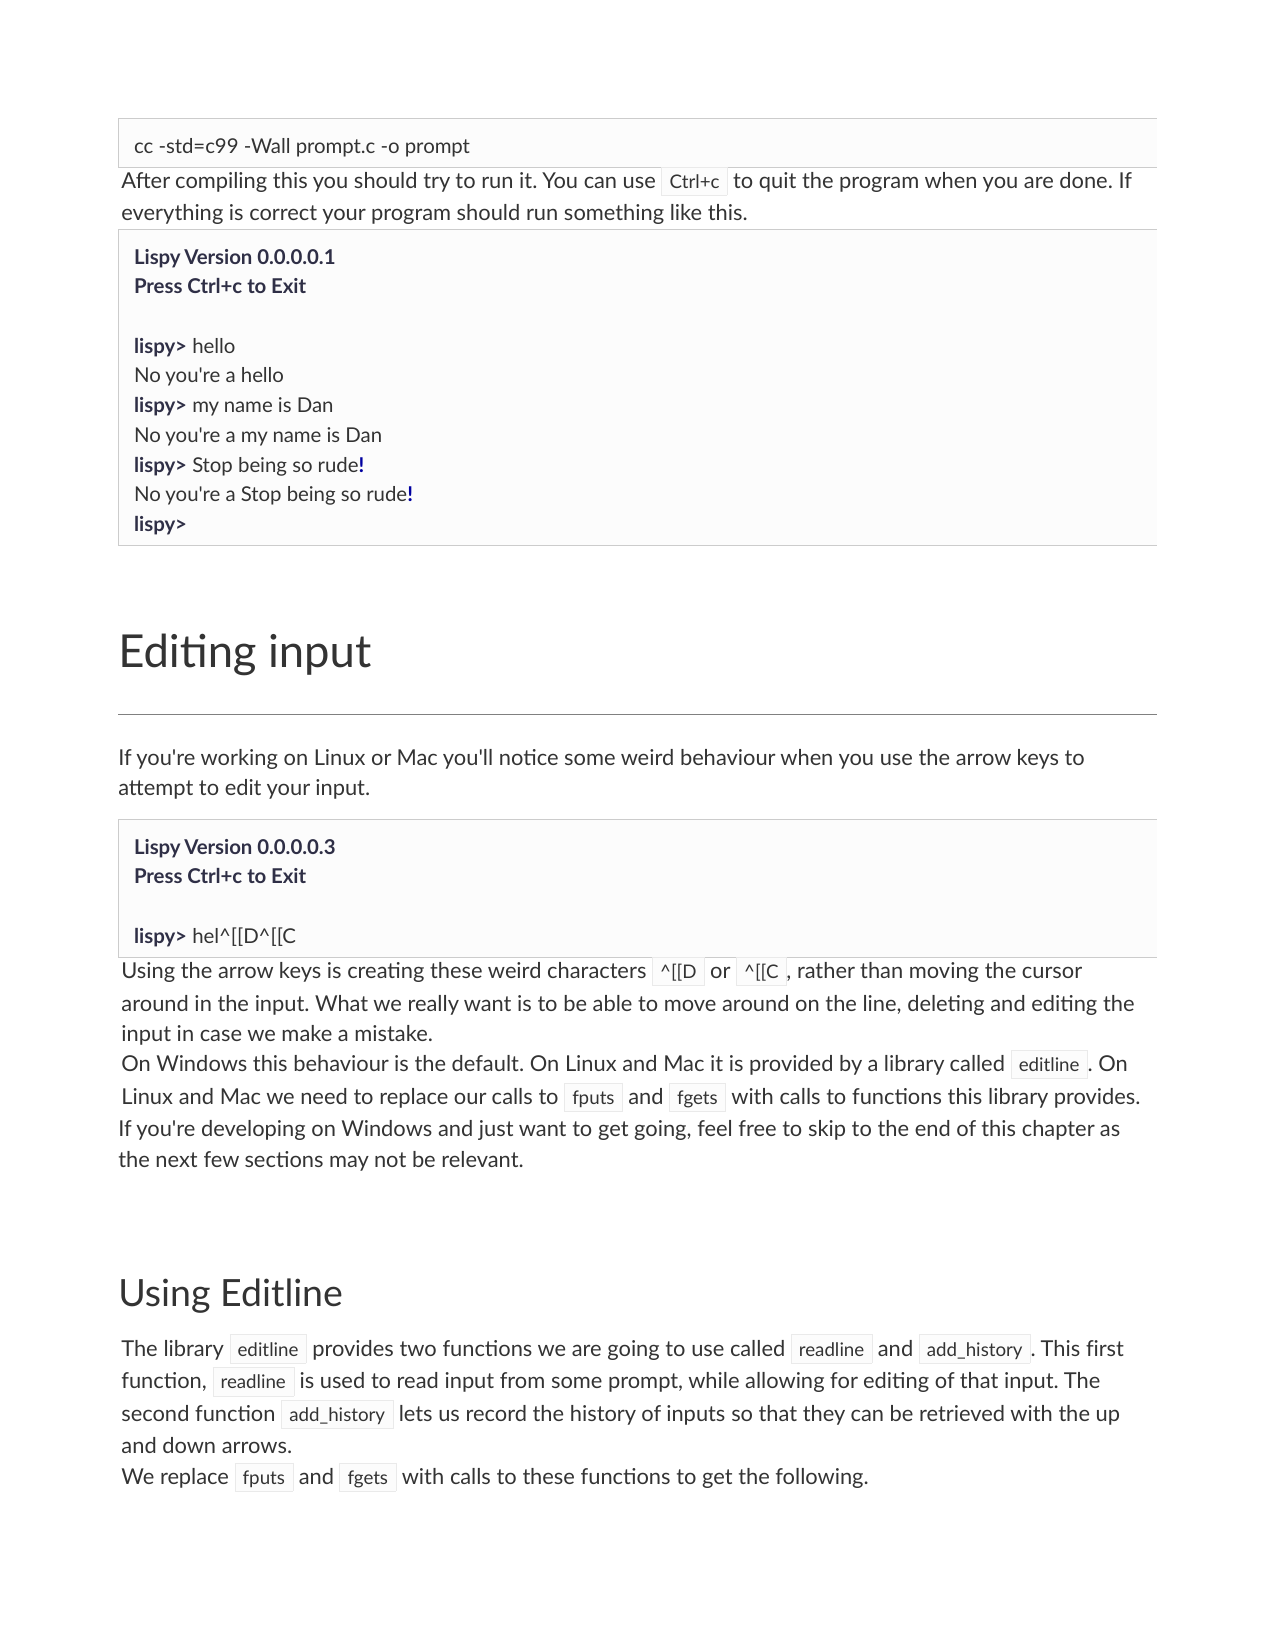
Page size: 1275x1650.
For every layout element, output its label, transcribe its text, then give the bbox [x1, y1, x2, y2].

text No you're a hello [119, 348, 1157, 378]
text with calls to these functions to get the following. [397, 1462, 1154, 1491]
text Using the arrow keys is creating these weird characters ^[[D or ^[[C, rather than moving the cursor around in the input. What we really want is to be able to move around on the line, deleting and editing the input in case we make a mistake. [121, 958, 1154, 1046]
text Press Ctrl+c to Exit [119, 849, 1157, 879]
text cc -std=c99 -Wall prompt.c -o prompt [119, 119, 1157, 167]
text lispy> Stop being so rude! [119, 437, 1157, 467]
text lispy> hello [119, 318, 1157, 348]
text Lispy Version 0.0.0.0.1 [119, 230, 1157, 259]
text Lispy Version 0.0.0.0.3 [119, 820, 1157, 849]
text Press Ctrl+c to Exit [119, 259, 1157, 289]
text We replace fputs [121, 1462, 293, 1491]
text lispy> my name is Dan [119, 378, 1157, 407]
subtitle Using Editline [118, 1269, 1157, 1314]
subtitle Editing input [118, 623, 1157, 678]
text lispy> hel^[[D^[[C [119, 908, 1157, 957]
text If you're working on Linux or Mac you'll notice some weird behaviour when you use the arrow keys to attempt to edit your input. [118, 743, 1157, 800]
text The library editline provides two functions we are going to use called readline and add_history. This first function, readline is used to read input from some prompt, while allowing for editing of that input. The second function add_history lets us record the history of inputs so that they can be retrieved with the up and down arrows. [121, 1334, 1154, 1459]
text If you're developing on Windows and just want to get going, feel free to skip to the end of this chapter as the next few sections may not be relevant. [118, 1115, 1157, 1172]
text On Windows this behaviour is the default. On Linux and Mac it is provided by a library called editline. On Linux and Mac we need to replace our calls to fputs and fgets with calls to functions this library provides. [121, 1050, 1154, 1111]
text No you're a my name is Dan [119, 407, 1157, 437]
text After compiling this you should try to run it. You can use Ctrl+c to quit the program when you are done. If everything is correct your program should run something like this. [121, 168, 1154, 225]
text lispy> [119, 496, 1157, 545]
text and fgets [294, 1462, 396, 1491]
text No you're a Stop being so rude! [119, 467, 1157, 496]
